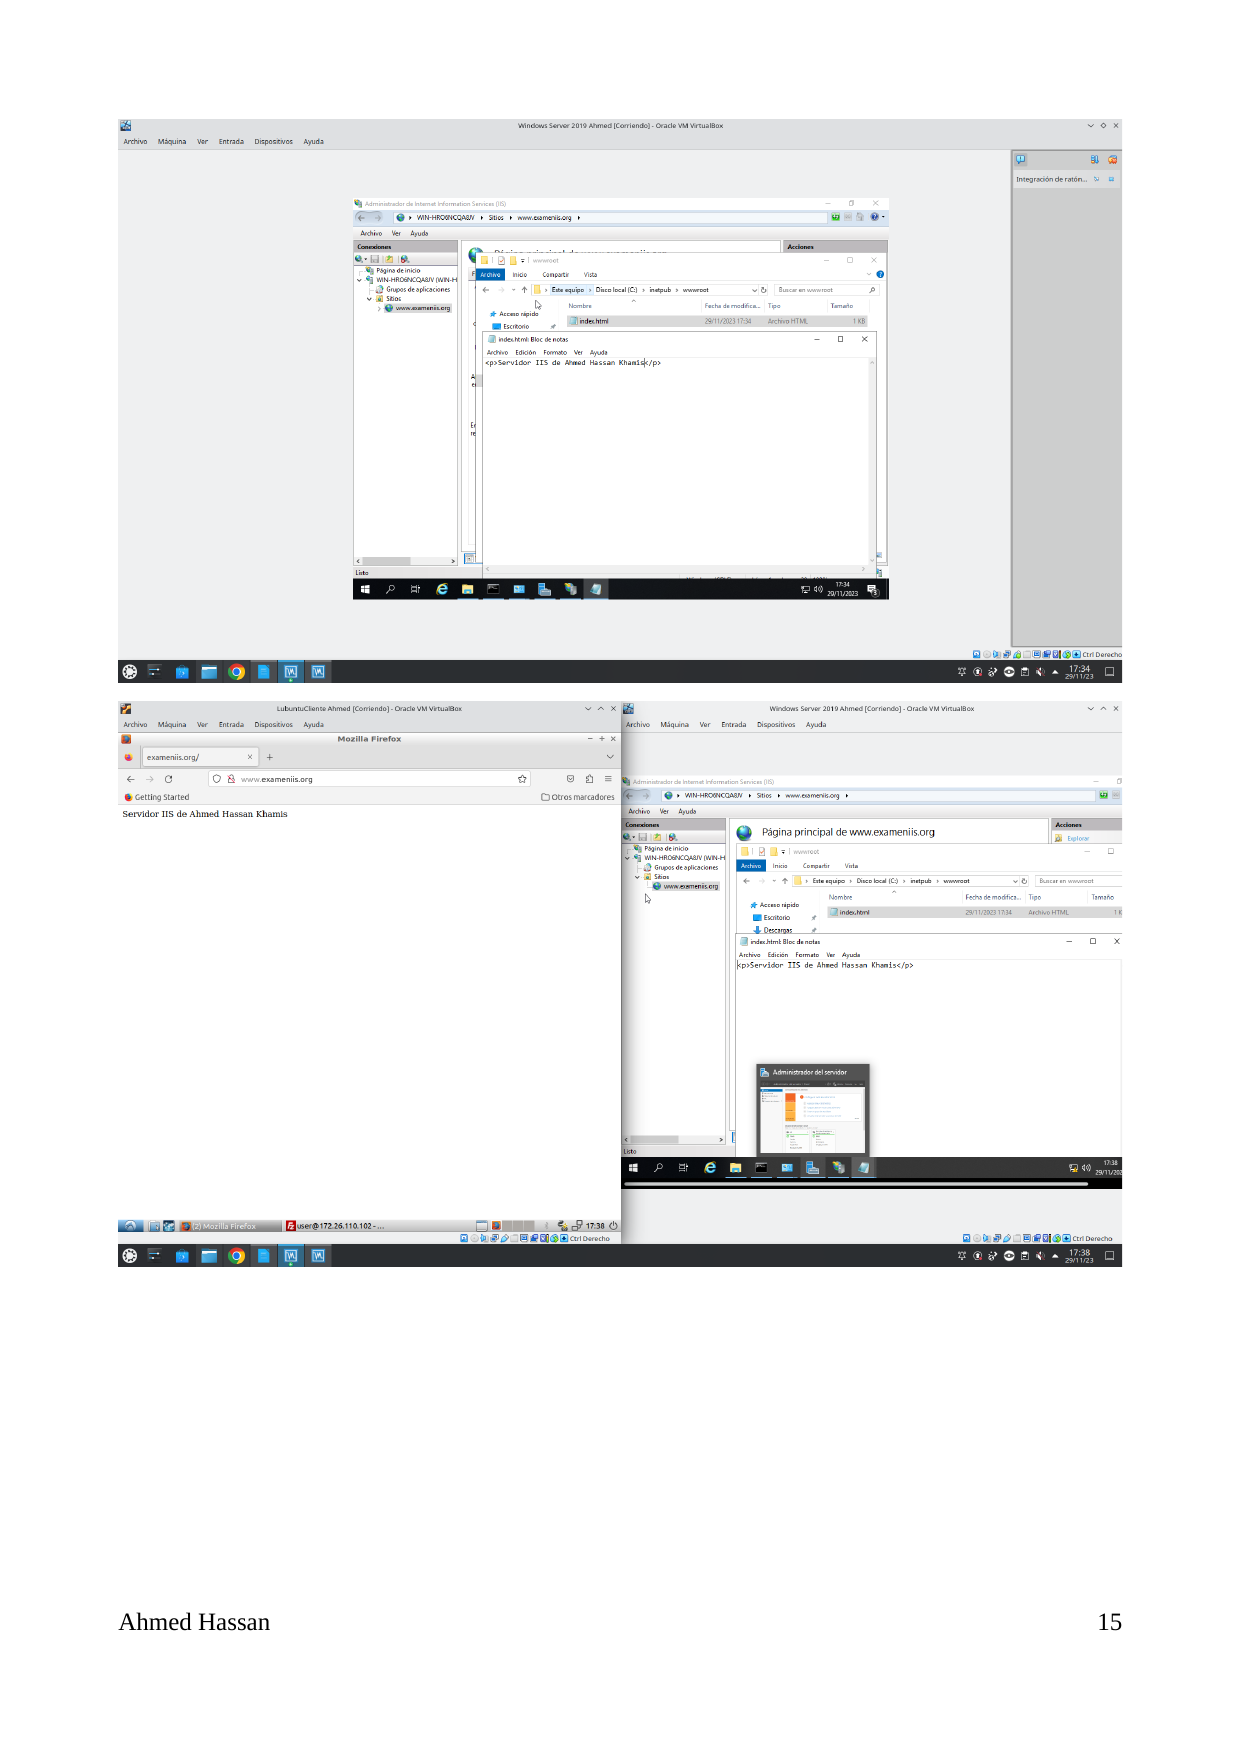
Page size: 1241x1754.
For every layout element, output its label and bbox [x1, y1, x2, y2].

picture [118, 701, 1123, 1267]
picture [118, 118, 1123, 683]
